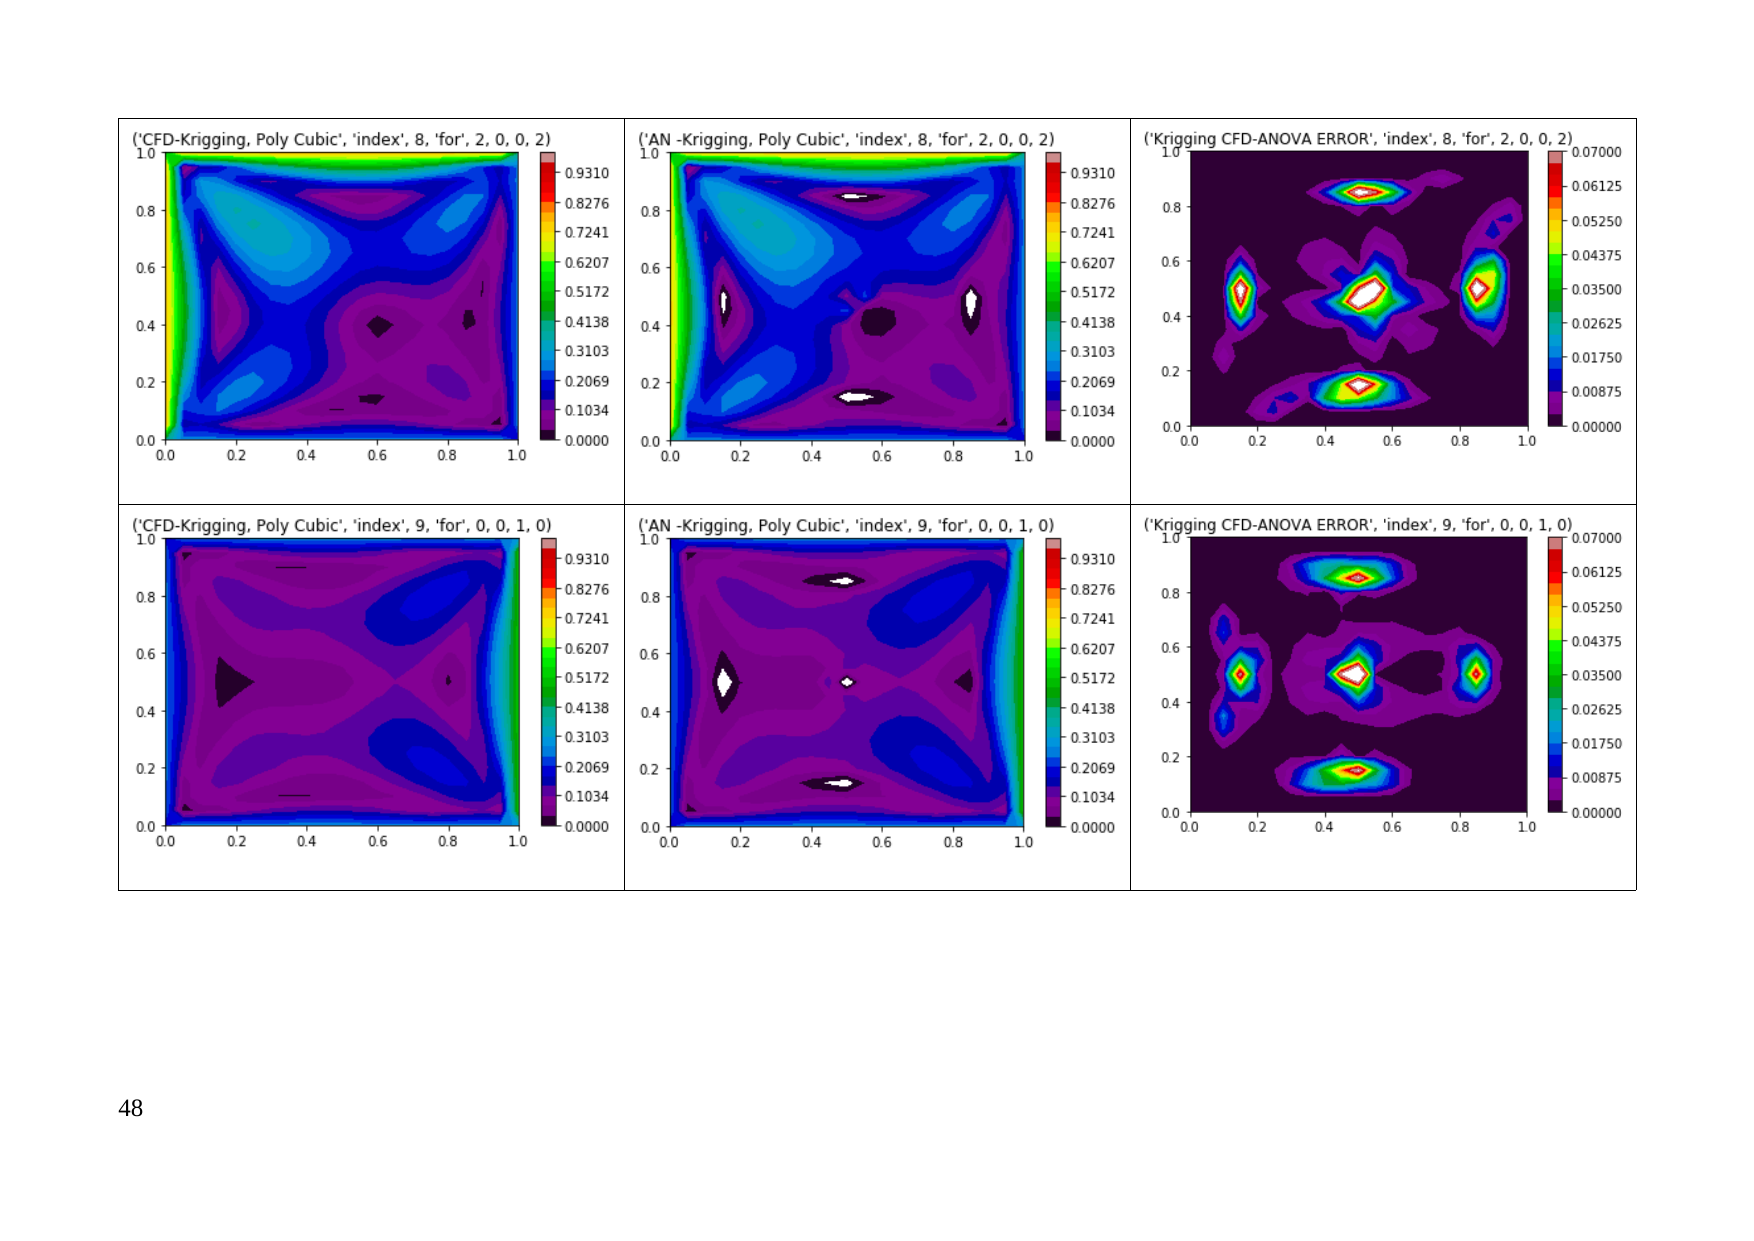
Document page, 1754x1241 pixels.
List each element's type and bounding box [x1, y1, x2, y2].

picture [1135, 123, 1631, 456]
table_header [119, 119, 624, 504]
picture [123, 123, 619, 471]
table_header [1131, 119, 1636, 504]
picture [123, 510, 619, 857]
table_cell [119, 505, 624, 890]
picture [629, 123, 1125, 472]
table_cell [1131, 505, 1636, 890]
table_cell [625, 505, 1130, 890]
table_header [625, 119, 1130, 504]
picture [1135, 510, 1631, 842]
picture [629, 510, 1125, 858]
